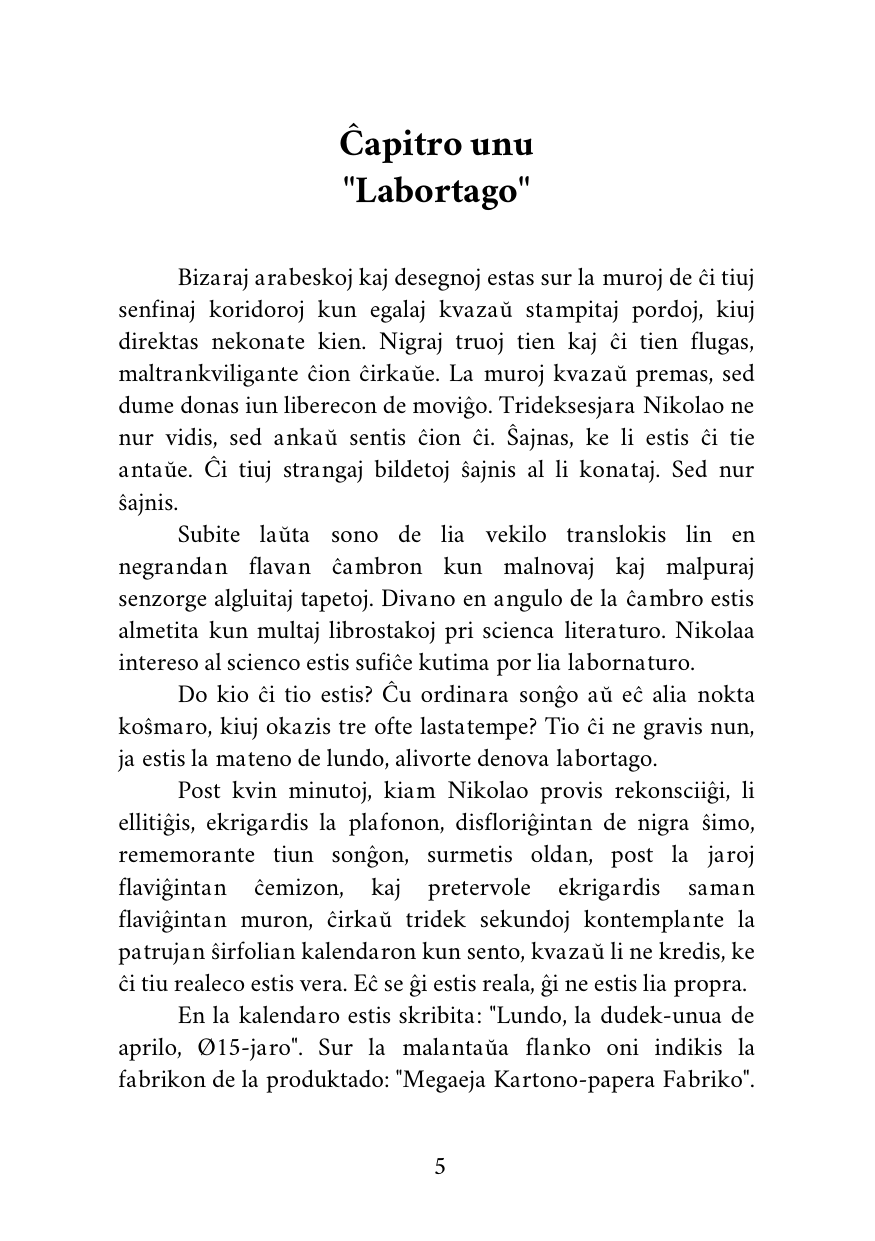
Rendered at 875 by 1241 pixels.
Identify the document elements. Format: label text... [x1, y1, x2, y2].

text Post kvin minutoj, kiam Nikolao provis rekonsciiĝi, li ellitiĝis, ekrigardis la plafonon, disfloriĝintan de nigra ŝimo, rememorante tiun sonĝon, surmetis oldan, post la jaroj flaviĝintan ĉemizon, kaj pretervole ekrigardis saman flaviĝintan muron, ĉirkaŭ tridek sekundoj kontemplante la patrujan ŝirfolian kalendaron kun sento, kvazaŭ li ne kredis, ke ĉi tiu realeco estis vera. Eĉ se ĝi estis reala, ĝi ne estis lia propra. [118, 774, 756, 998]
text Subite laŭta sono de lia vekilo translokis lin en negrandan flavan ĉambron kun malnovaj kaj malpuraj senzorge algluitaj tapetoj. Divano en angulo de la ĉambro estis almetita kun multaj librostakoj pri scienca literaturo. Nikolaa intereso al scienco estis sufiĉe kutima por lia labornaturo. [118, 517, 756, 677]
subtitle Ĉapitro unu "Labortago" [118, 118, 756, 213]
text Bizaraj arabeskoj kaj desegnoj estas sur la muroj de ĉi tiuj senfinaj koridoroj kun egalaj kvazaŭ stampitaj pordoj, kiuj direktas nekonate kien. Nigraj truoj tien kaj ĉi tien flugas, maltrankviligante ĉion ĉirkaŭe. La muroj kvazaŭ premas, sed dume donas iun liberecon de moviĝo. Trideksesjara Nikolao ne nur vidis, sed ankaŭ sentis ĉion ĉi. Ŝajnas, ke li estis ĉi tie antaŭe. Ĉi tiuj strangaj bildetoj ŝajnis al li konataj. Sed nur ŝajnis. [118, 260, 756, 517]
text En la kalendaro estis skribita: "Lundo, la dudek-unua de aprilo, Ø15-jaro". Sur la malantaŭa flanko oni indikis la fabrikon de la produktado: "Megaeja Kartono-papera Fabriko". [118, 998, 756, 1094]
text Do kio ĉi tio estis? Ĉu ordinara sonĝo aŭ eĉ alia nokta koŝmaro, kiuj okazis tre ofte lastatempe? Tio ĉi ne gravis nun, ja estis la mateno de lundo, alivorte denova labortago. [118, 677, 756, 774]
